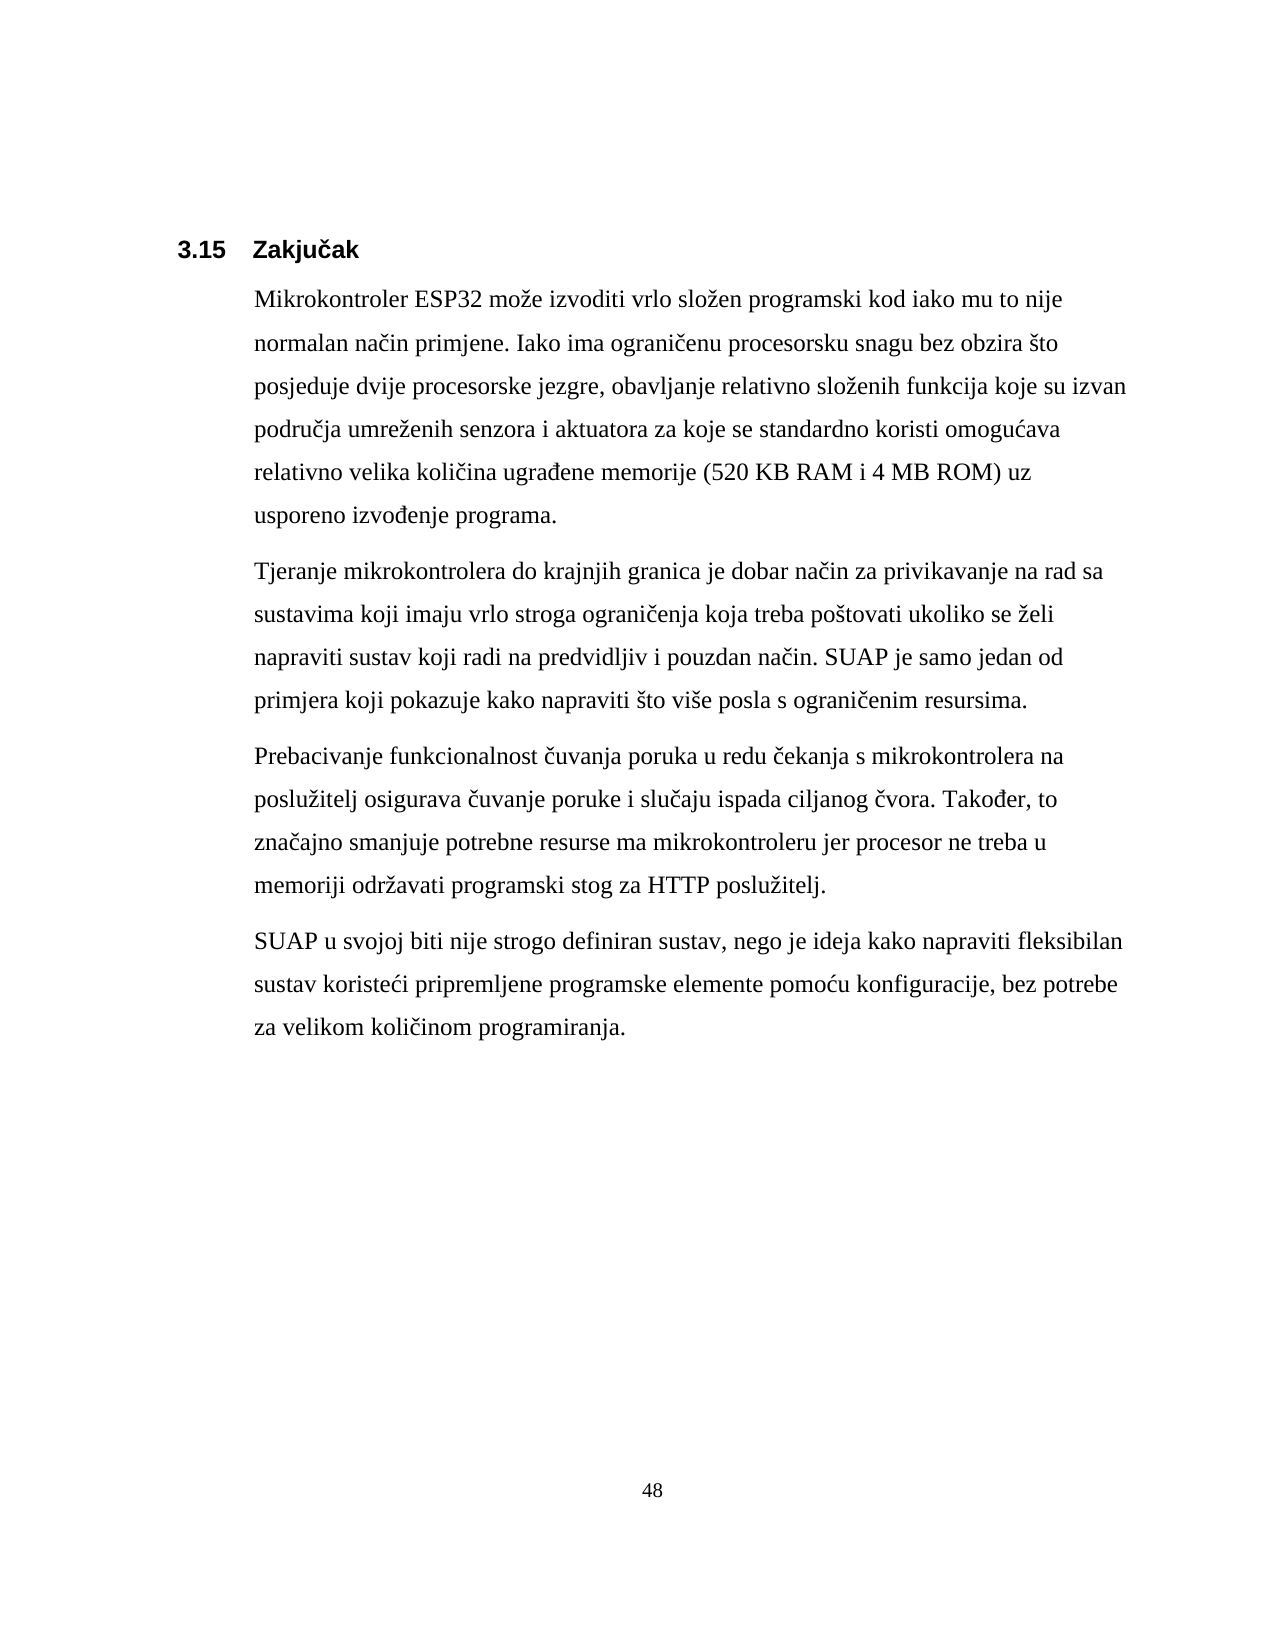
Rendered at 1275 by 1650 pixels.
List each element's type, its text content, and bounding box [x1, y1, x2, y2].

text SUAP u svojoj biti nije strogo definiran sustav, nego je ideja kako napraviti fleksibilan sustav koristeći pripremljene programske elemente pomoću konfiguracije, bez potrebe za velikom količinom programiranja. [254, 926, 1127, 1041]
text Mikrokontroler ESP32 može izvoditi vrlo složen programski kod iako mu to nije normalan način primjene. Iako ima ograničenu procesorsku snagu bez obzira što posjeduje dvije procesorske jezgre, obavljanje relativno složenih funkcija koje su izvan područja umreženih senzora i aktuatora za koje se standardno koristi omogućava relativno velika količina ugrađene memorije (520 KB RAM i 4 MB ROM) uz usporeno izvođenje programa. [254, 284, 1127, 529]
text Tjeranje mikrokontrolera do krajnjih granica je dobar način za privikavanje na rad sa sustavima koji imaju vrlo stroga ograničenja koja treba poštovati ukoliko se želi napraviti sustav koji radi na predvidljiv i pouzdan način. SUAP je samo jedan od primjera koji pokazuje kako napraviti što više posla s ograničenim resursima. [254, 556, 1127, 714]
text Prebacivanje funkcionalnost čuvanja poruka u redu čekanja s mikrokontrolera na poslužitelj osigurava čuvanje poruke i slučaju ispada ciljanog čvora. Također, to značajno smanjuje potrebne resurse ma mikrokontroleru jer procesor ne treba u memoriji održavati programski stog za HTTP poslužitelj. [254, 741, 1127, 899]
subtitle Zakjučak [177, 235, 1127, 264]
